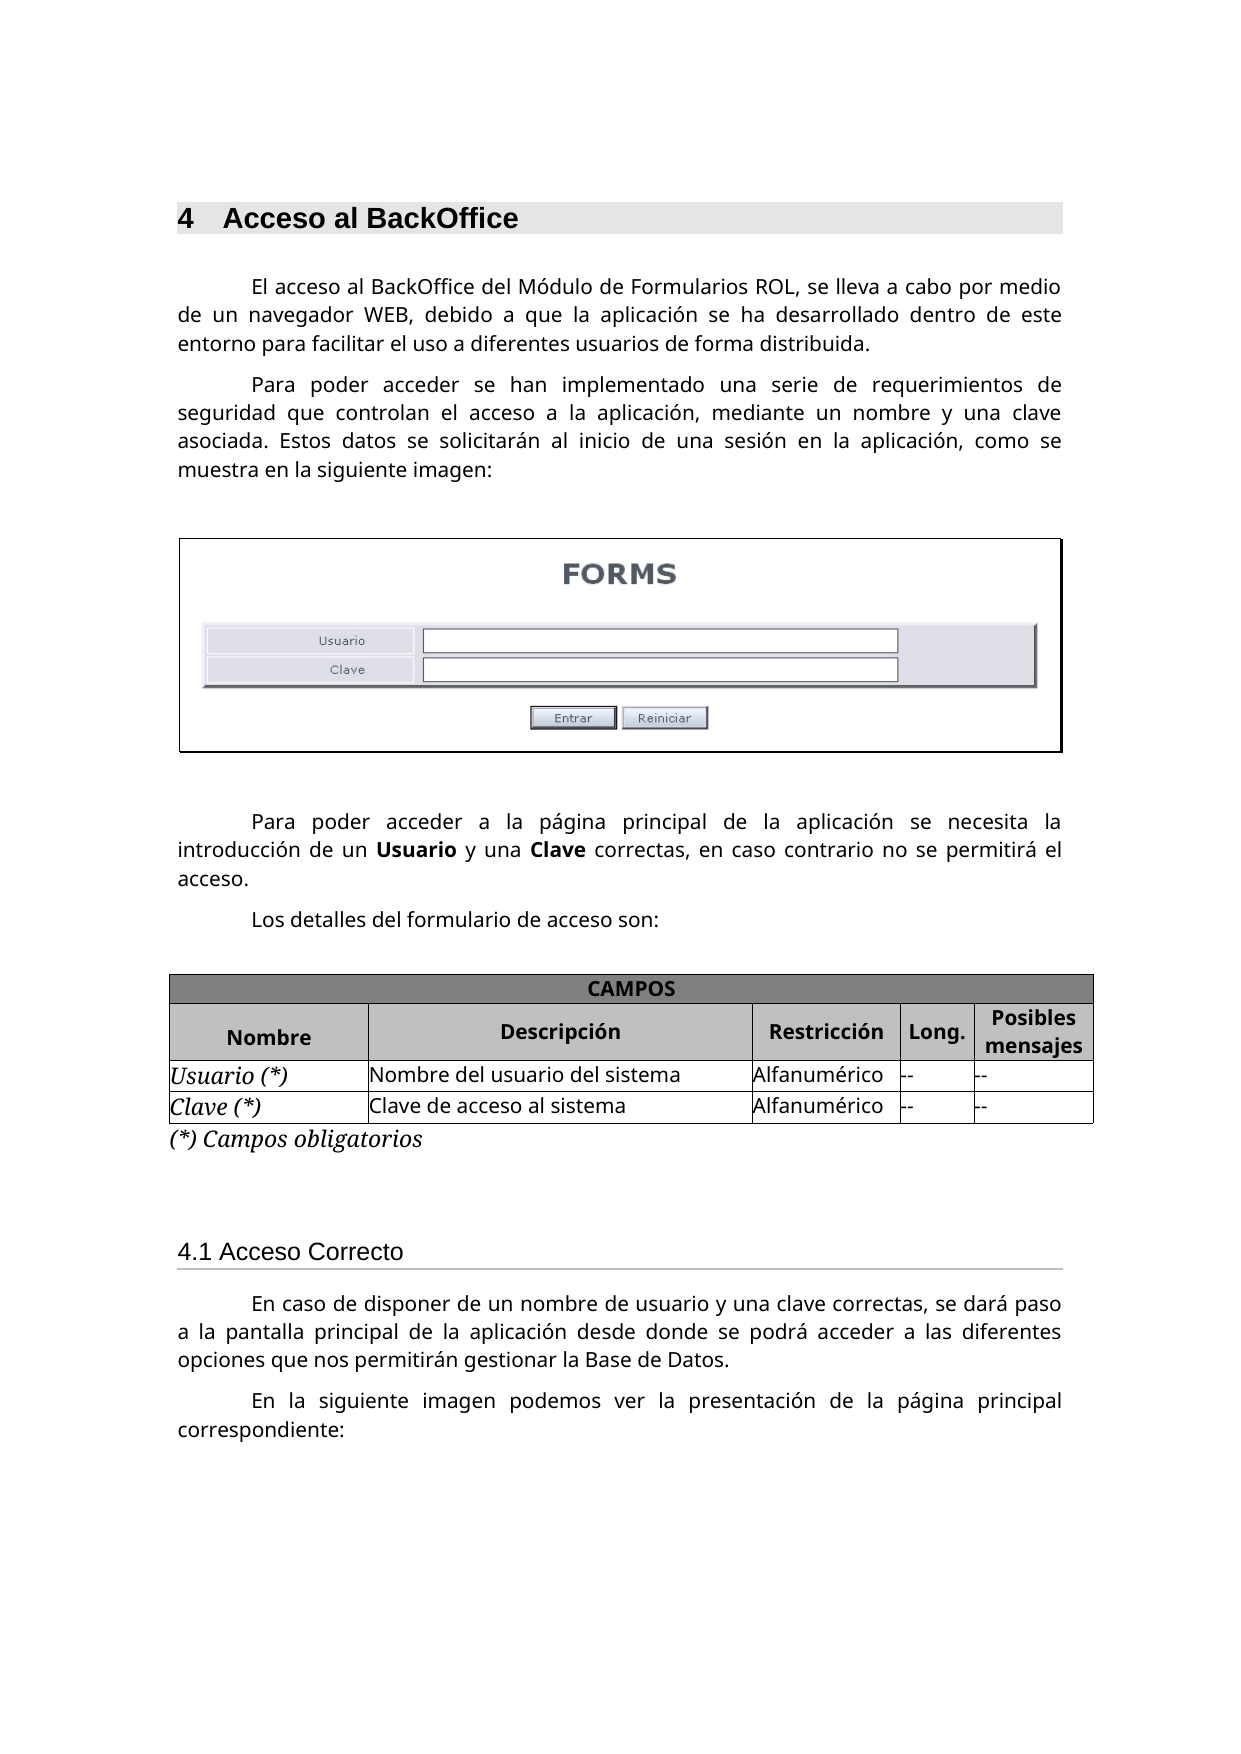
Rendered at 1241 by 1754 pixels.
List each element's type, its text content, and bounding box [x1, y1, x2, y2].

table_cell Descripción [369, 1004, 752, 1060]
table_cell Nombre del usuario del sistema [369, 1061, 752, 1091]
table_cell Nombre [170, 1004, 368, 1060]
picture [195, 547, 1045, 743]
text En la siguiente imagen podemos ver la presentación de la página principal correspondiente: [177, 1387, 1063, 1443]
text En caso de disponer de un nombre de usuario y una clave correctas, se dará paso a la pantalla principal de la aplicación desde donde se podrá acceder a las diferentes opciones que nos permitirán gestionar la Base de Datos. [177, 1289, 1063, 1374]
table_cell -- [975, 1092, 1093, 1122]
table_cell -- [901, 1061, 974, 1091]
text Para poder acceder se han implementado una serie de requerimientos de seguridad que controlan el acceso a la aplicación, mediante un nombre y una clave asociada. Estos datos se solicitarán al inicio de una sesión en la aplicación, como se muestra en la siguiente imagen: [177, 370, 1063, 483]
table_cell Clave (*) [170, 1092, 368, 1122]
table_cell Restricción [753, 1004, 900, 1060]
table_cell Clave de acceso al sistema [369, 1092, 752, 1122]
table_header CAMPOS [170, 975, 1093, 1003]
subtitle 4.1 Acceso Correcto [177, 1238, 1063, 1268]
text Para poder acceder a la página principal de la aplicación se necesita la introducción de un Usuario y una Clave correctas, en caso contrario no se permitirá el acceso. [177, 807, 1063, 892]
table_cell Usuario (*) [170, 1061, 368, 1091]
table_cell -- [975, 1061, 1093, 1091]
table_cell Alfanumérico [753, 1092, 900, 1122]
table_cell (*) Campos obligatorios [169, 1124, 1093, 1154]
table_cell Posibles mensajes [975, 1004, 1093, 1060]
table_cell Alfanumérico [753, 1061, 900, 1091]
table_cell -- [901, 1092, 974, 1122]
subtitle Acceso al BackOffice [177, 202, 1063, 234]
table_cell Long. [901, 1004, 974, 1060]
text El acceso al BackOffice del Módulo de Formularios ROL, se lleva a cabo por medio de un navegador WEB, debido a que la aplicación se ha desarrollado dentro de este entorno para facilitar el uso a diferentes usuarios de forma distribuida. [177, 272, 1063, 357]
text Los detalles del formulario de acceso son: [177, 905, 1063, 933]
